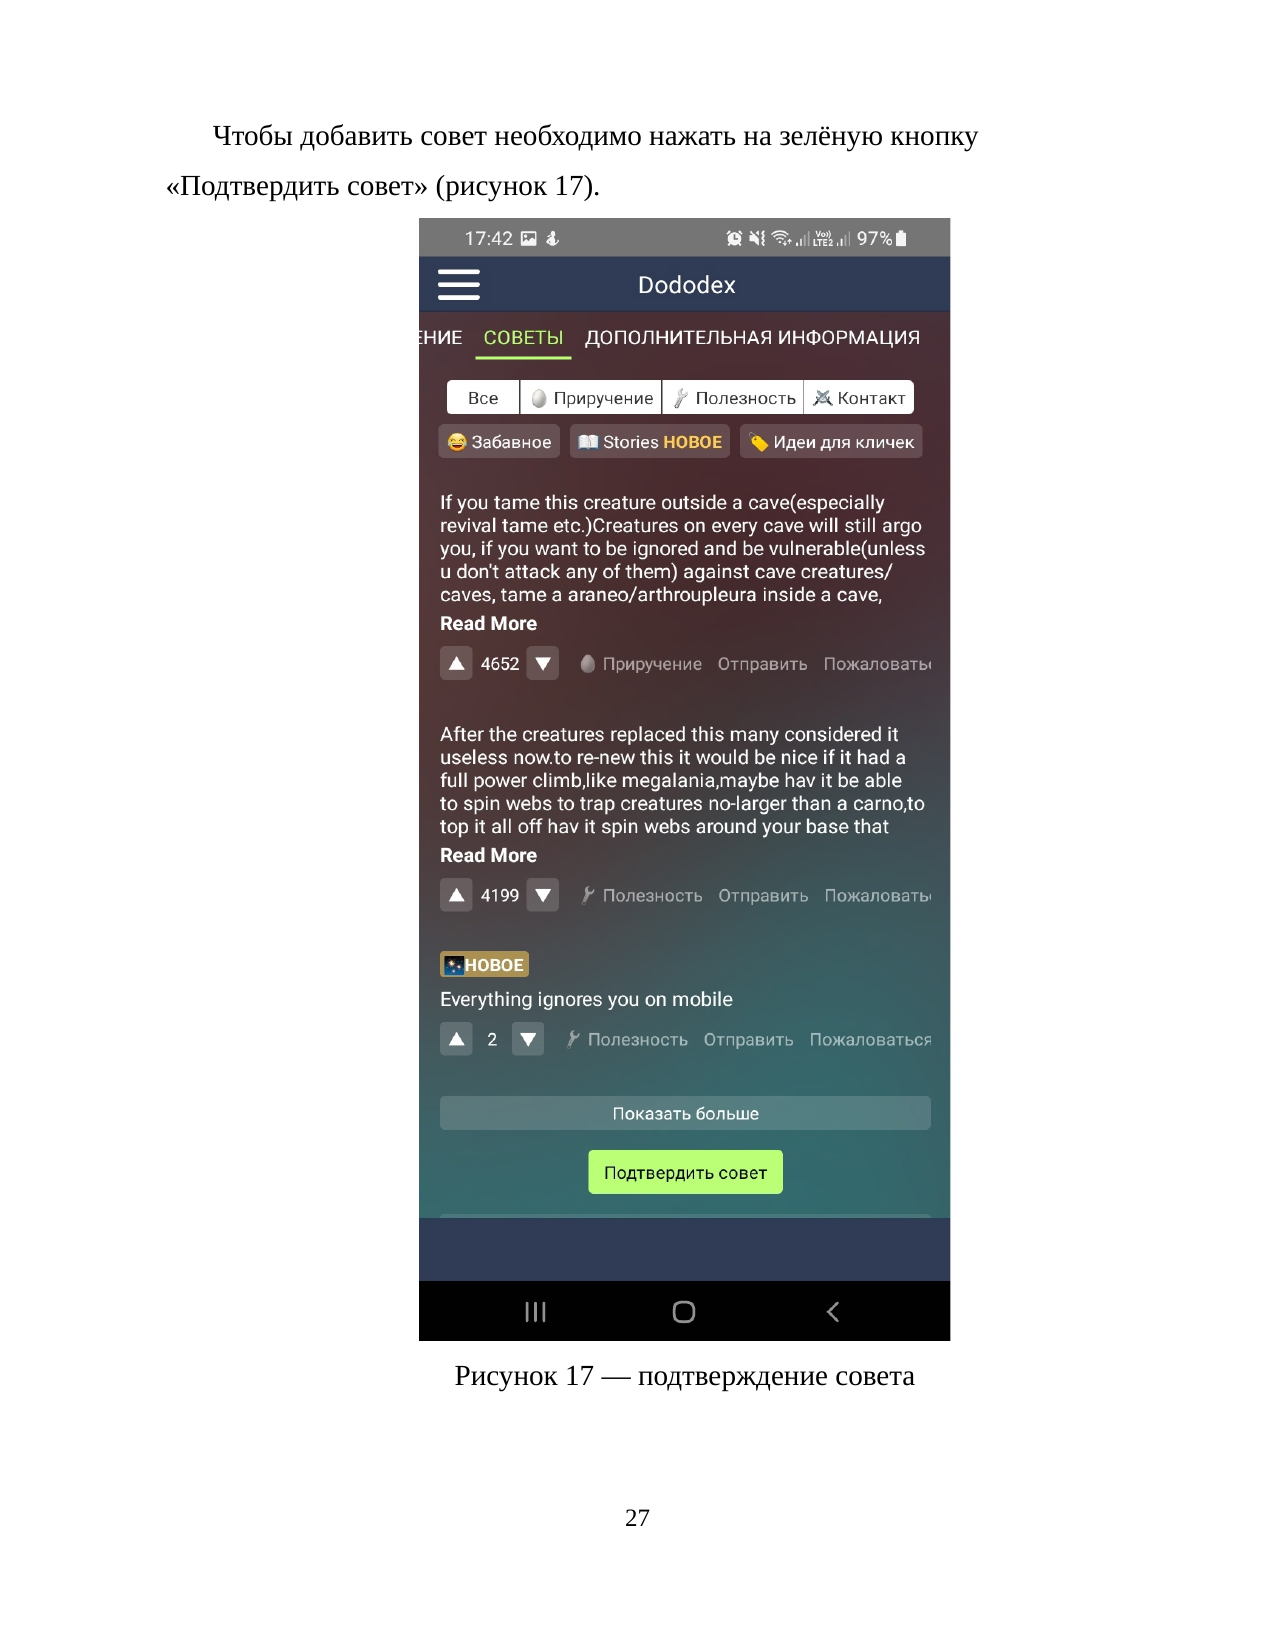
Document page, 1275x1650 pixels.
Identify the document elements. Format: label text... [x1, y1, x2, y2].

picture [419, 218, 951, 1341]
list Чтобы добавить совет необходимо нажать на зелёную кнопку «Подтвердить совет» (рисунок 17). [165, 118, 1157, 202]
list Рисунок 17 — подтверждение совета [165, 1358, 1157, 1391]
